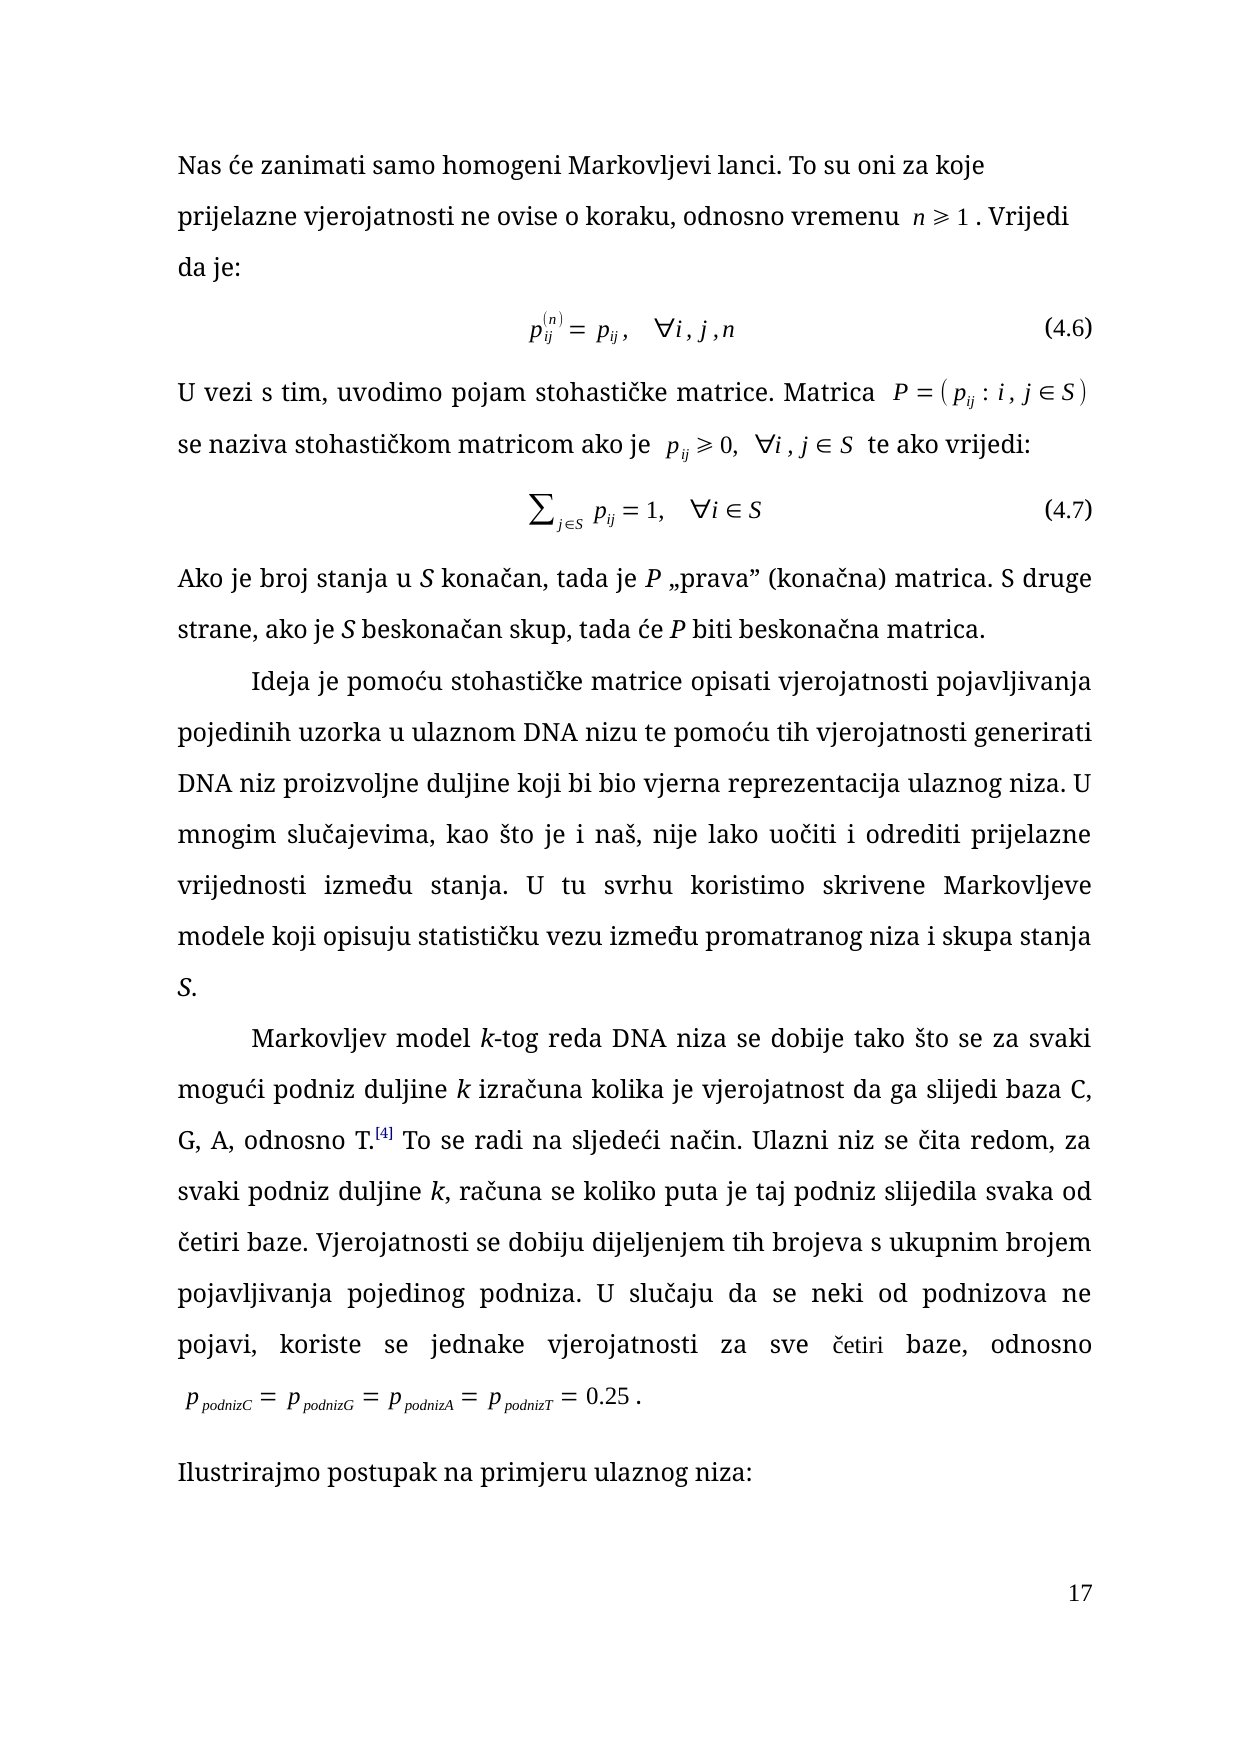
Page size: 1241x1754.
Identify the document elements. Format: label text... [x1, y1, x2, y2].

text Markovljev model k-tog reda DNA niza se dobije tako što se za svaki mogući podniz duljine k izračuna kolika je vjerojatnost da ga slijedi baza C, G, A, odnosno T.[4] To se radi na sljedeći način. Ulazni niz se čita redom, za svaki podniz duljine k, računa se koliko puta je taj podniz slijedila svaka od četiri baze. Vjerojatnosti se dobiju dijeljenjem tih brojeva s ukupnim brojem pojavljivanja pojedinog podniza. U slučaju da se neki od podnizova ne pojavi, koriste se jednake vjerojatnosti za sve četiri baze, odnosno . [177, 1021, 1093, 1437]
text Ako je broj stanja u S konačan, tada je P „prava” (konačna) matrica. S druge strane, ako je S beskonačan skup, tada će P biti beskonačna matrica. [177, 561, 1093, 646]
text Ilustrirajmo postupak na primjeru ulaznog niza: [177, 1454, 1093, 1488]
text (4.6) [177, 309, 1093, 346]
text Ideja je pomoću stohastičke matrice opisati vjerojatnosti pojavljivanja pojedinih uzorka u ulaznom DNA nizu te pomoću tih vjerojatnosti generirati DNA niz proizvoljne duljine koji bi bio vjerna reprezentacija ulaznog niza. U mnogim slučajevima, kao što je i naš, nije lako uočiti i odrediti prijelazne vrijednosti između stanja. U tu svrhu koristimo skrivene Markovljeve modele koji opisuju statističku vezu između promatranog niza i skupa stanja S. [177, 663, 1093, 1003]
text Nas će zanimati samo homogeni Markovljevi lanci. To su oni za koje prijelazne vjerojatnosti ne ovise o koraku, odnosno vremenu . Vrijedi da je: [177, 148, 1093, 284]
text U vezi s tim, uvodimo pojam stohastičke matrice. Matrica se naziva stohastičkom matricom ako je te ako vrijedi: [177, 374, 1093, 463]
text (4.7) [177, 492, 1093, 532]
